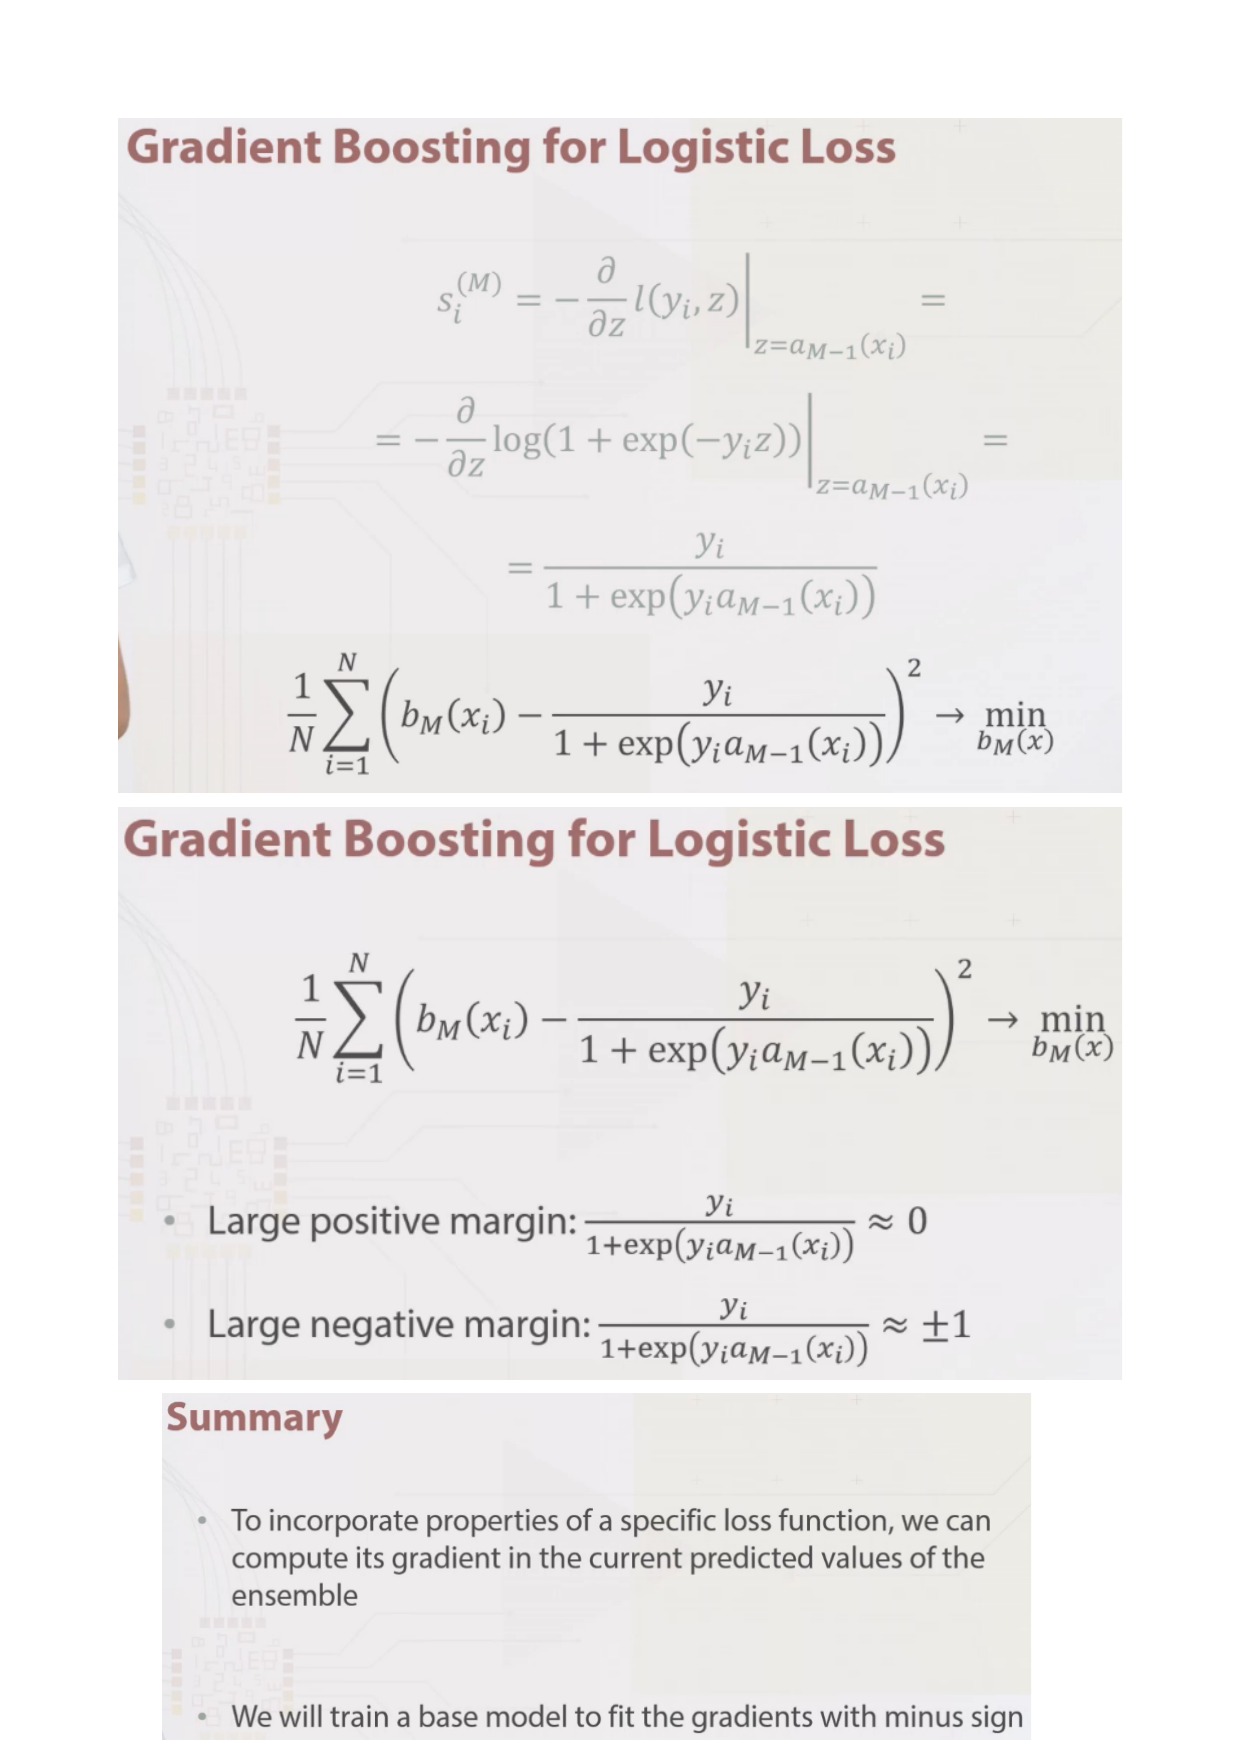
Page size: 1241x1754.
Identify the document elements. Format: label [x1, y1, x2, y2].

picture [162, 1393, 1032, 1740]
picture [118, 807, 1123, 1380]
picture [118, 118, 1123, 793]
